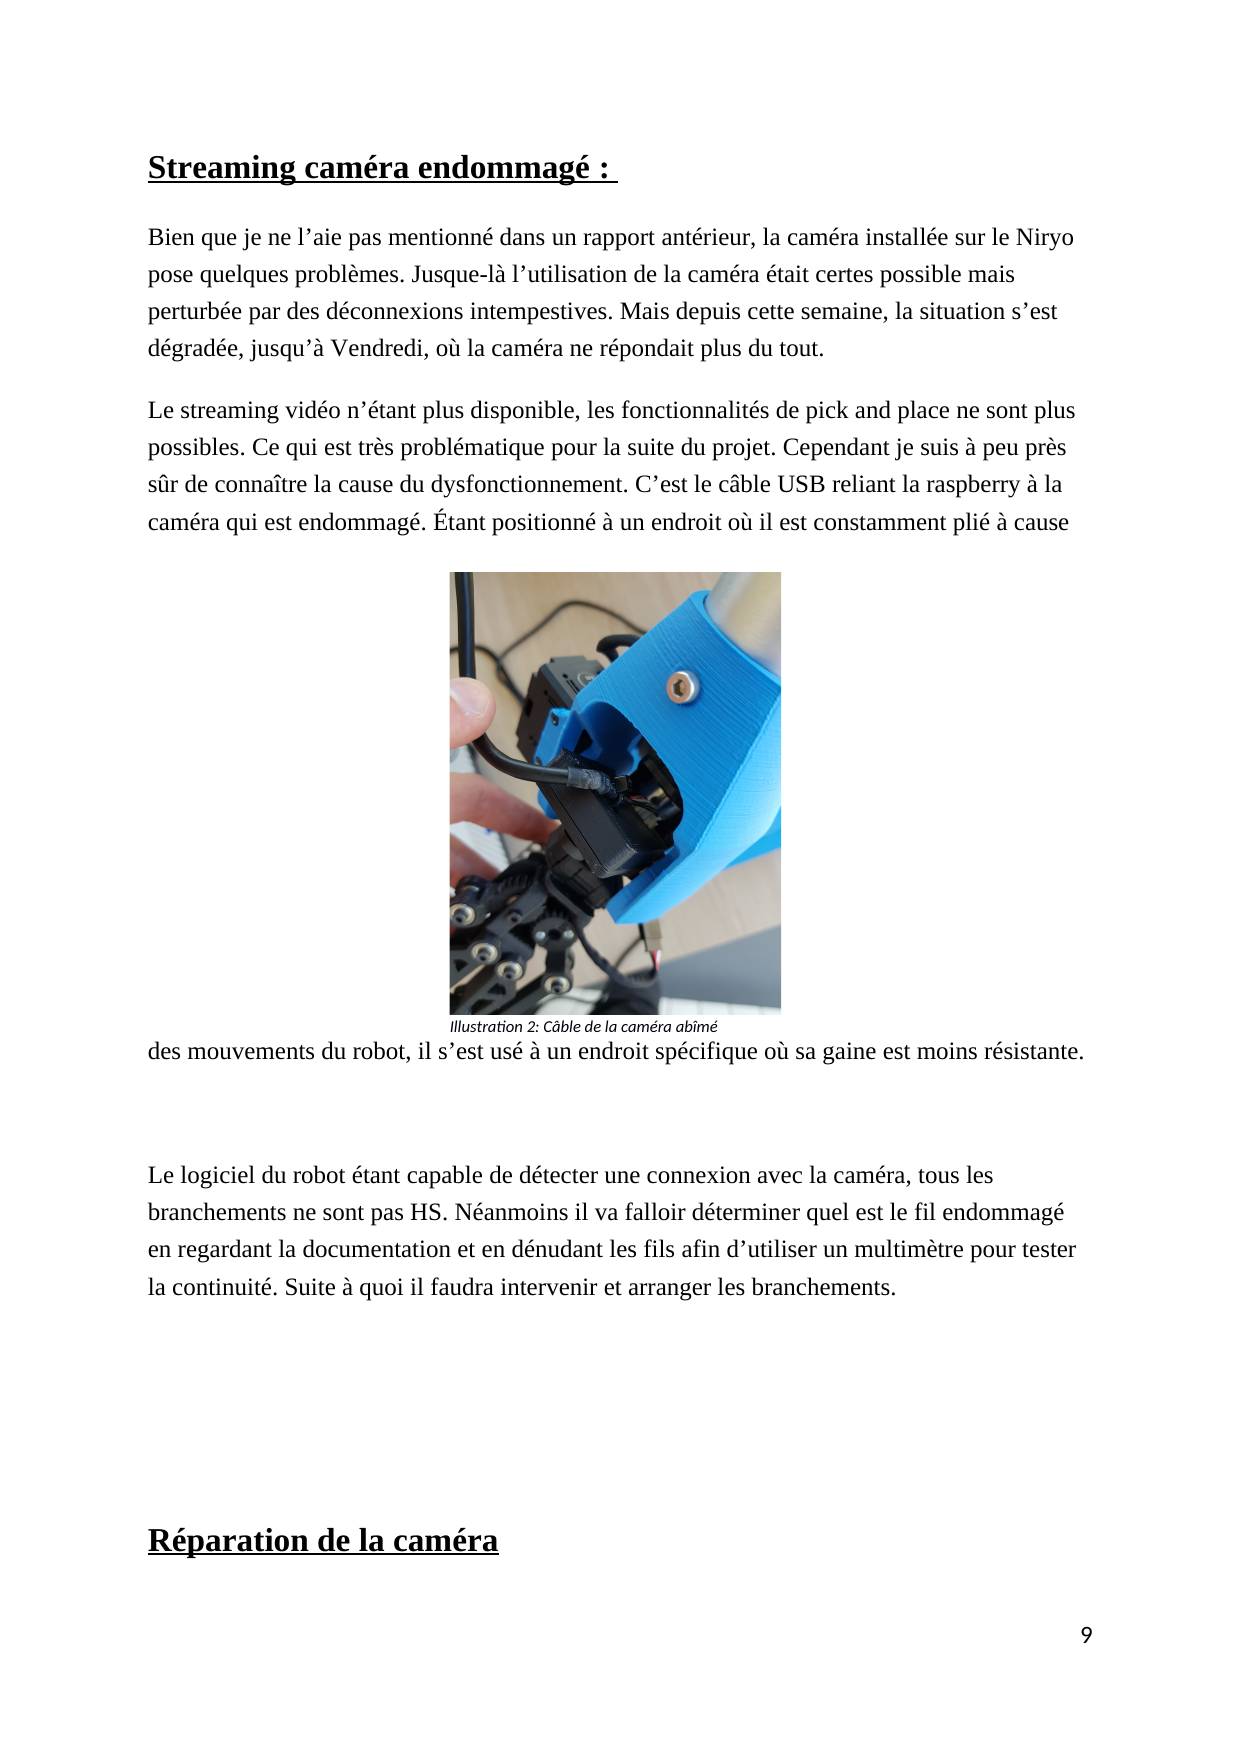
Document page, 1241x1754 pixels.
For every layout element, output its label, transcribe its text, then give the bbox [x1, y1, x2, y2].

text Le streaming vidéo n’étant plus disponible, les fonctionnalités de pick and place ne sont plus possibles. Ce qui est très problématique pour la suite du projet. Cependant je suis à peu près sûr de connaître la cause du dysfonctionnement. C’est le câble USB reliant la raspberry à la caméra qui est endommagé. Étant positionné à un endroit où il est constamment plié à cause des mouvements du robot, il s’est usé à un endroit spécifique où sa gaine est moins résistante. [148, 395, 1092, 1065]
text Le logiciel du robot étant capable de détecter une connexion avec la caméra, tous les branchements ne sont pas HS. Néanmoins il va falloir déterminer quel est le fil endommagé en regardant la documentation et en dénudant les fils afin d’utiliser un multimètre pour tester la continuité. Suite à quoi il faudra intervenir et arranger les branchements. [148, 1160, 1092, 1300]
text Illustration 2: Câble de la caméra abîmé [449, 1015, 781, 1036]
picture [449, 572, 782, 1015]
text Streaming caméra endommagé : [148, 148, 1092, 186]
text Bien que je ne l’aie pas mentionné dans un rapport antérieur, la caméra installée sur le Niryo pose quelques problèmes. Jusque-là l’utilisation de la caméra était certes possible mais perturbée par des déconnexions intempestives. Mais depuis cette semaine, la situation s’est dégradée, jusqu’à Vendredi, où la caméra ne répondait plus du tout. [148, 222, 1092, 362]
text Réparation de la caméra [148, 1520, 1092, 1558]
